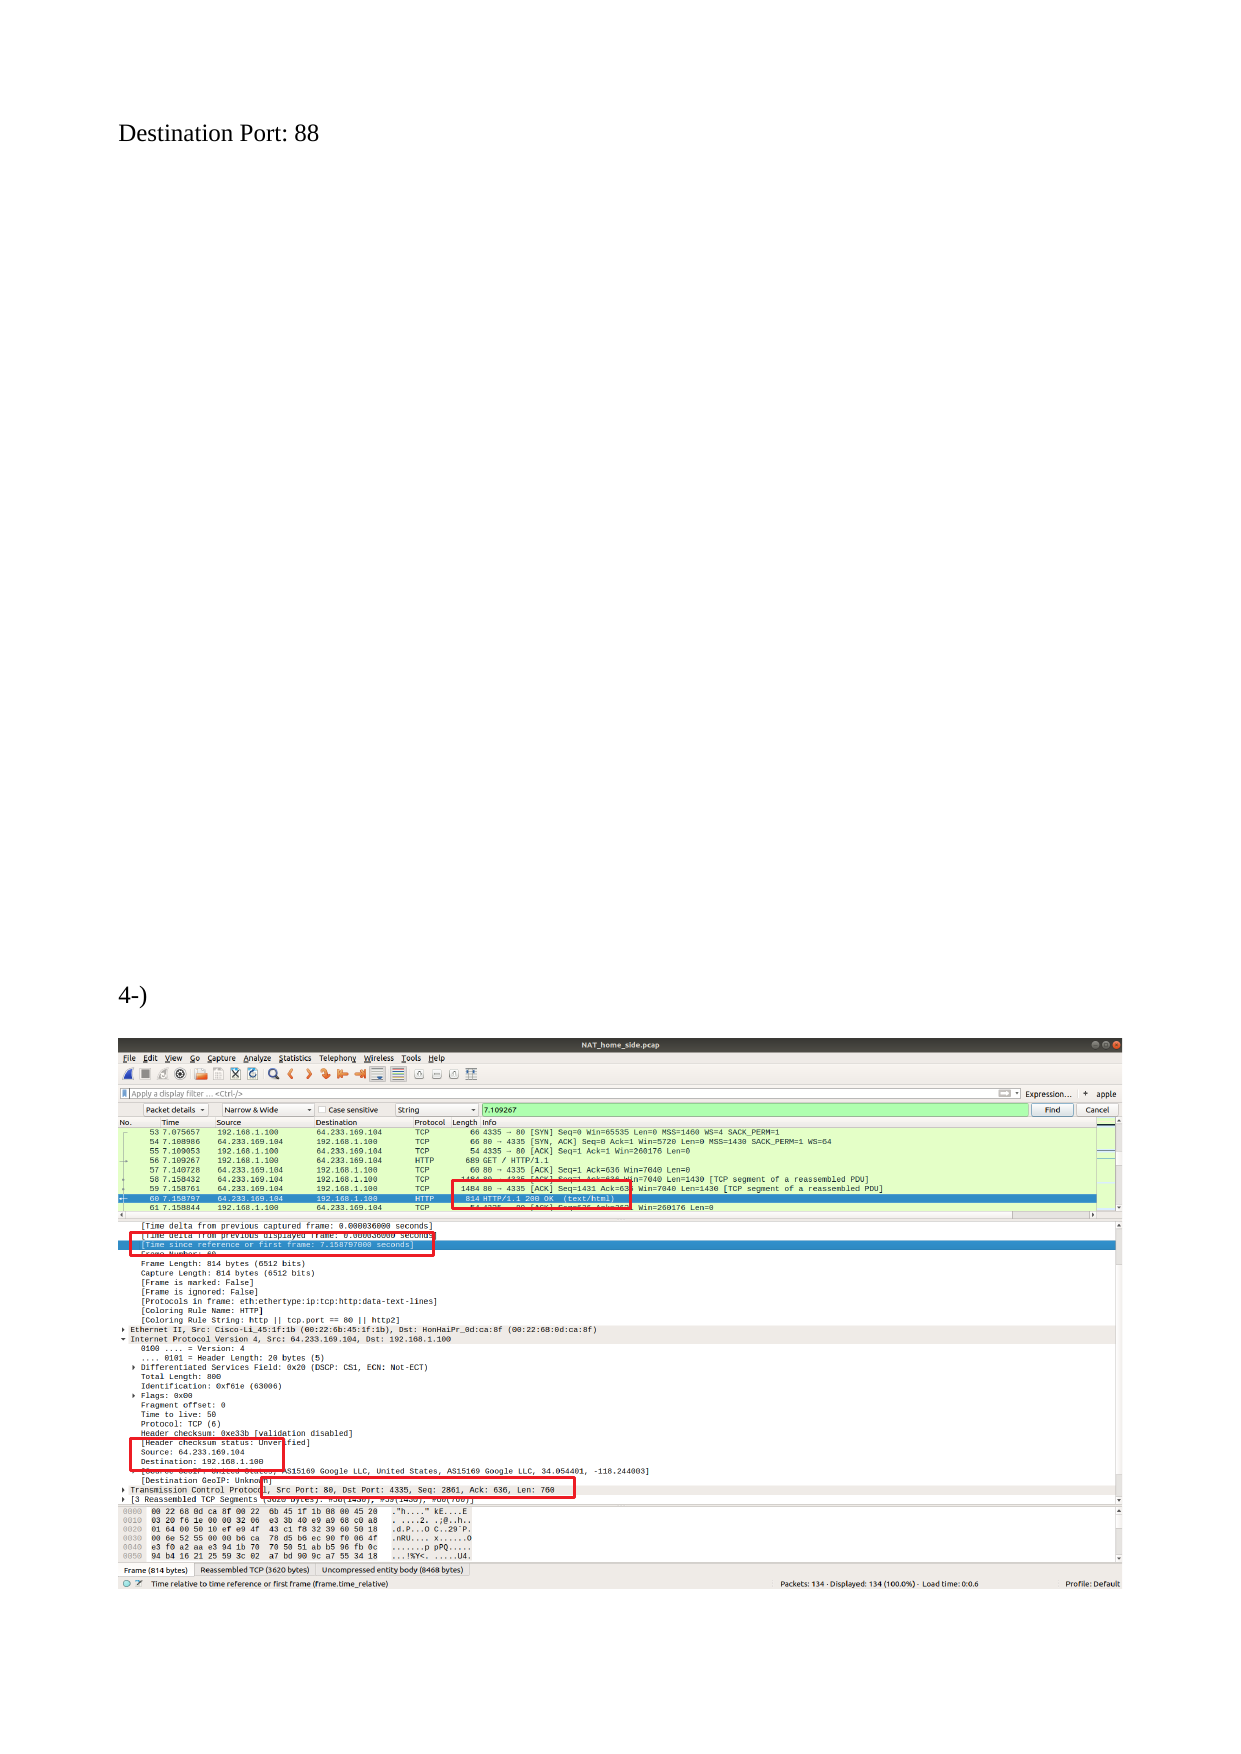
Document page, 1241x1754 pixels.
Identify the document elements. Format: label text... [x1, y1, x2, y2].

text 4-) [118, 981, 1122, 1009]
picture [118, 1038, 1123, 1589]
text Destination Port: 88 [118, 118, 1122, 147]
